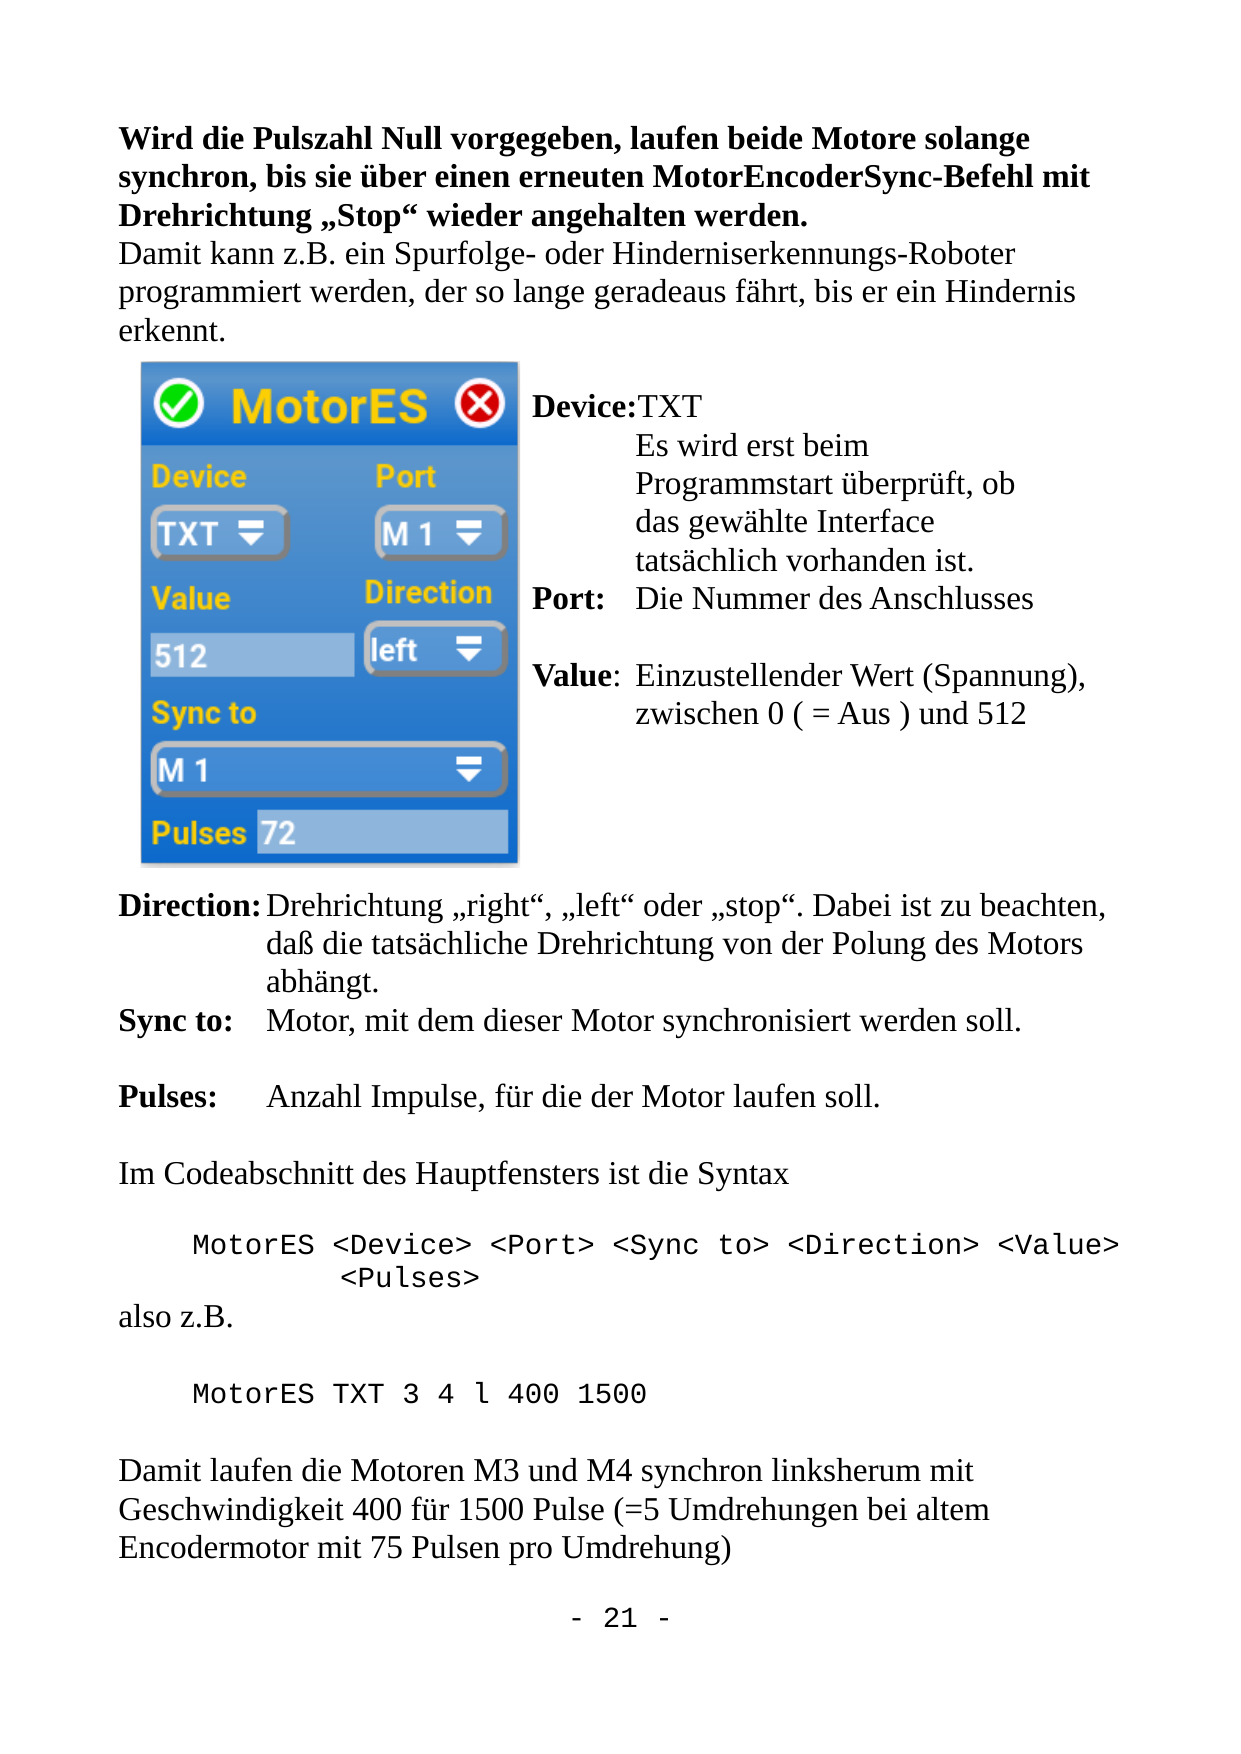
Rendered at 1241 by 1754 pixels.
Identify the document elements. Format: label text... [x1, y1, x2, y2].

text daß die tatsächliche Drehrichtung von der Polung des Motors [118, 923, 1122, 961]
text abhängt. [118, 961, 1122, 1000]
text Im Codeabschnitt des Hauptfensters ist die Syntax [118, 1153, 1122, 1191]
text Value: Einzustellender Wert (Spannung), zwischen 0 ( = Aus ) und 512 [520, 655, 1122, 731]
text [118, 655, 140, 731]
text MotorES TXT 3 4 l 400 1500 [118, 1372, 1122, 1412]
text Wird die Pulszahl Null vorgegeben, laufen beide Motore solange synchron, bis sie über einen erneuten MotorEncoderSync-Befehl mit Drehrichtung „Stop“ wieder angehalten werden. [118, 118, 1122, 233]
text Es wird erst beim Programmstart überprüft, ob das gewählte Interface tatsächlich vorhanden ist. [520, 425, 1122, 578]
text Device:TXT [520, 386, 1122, 425]
text [118, 386, 140, 425]
text [118, 578, 140, 616]
picture [140, 361, 520, 868]
text also z.B. [118, 1296, 1122, 1334]
text [118, 425, 140, 578]
text Sync to: Motor, mit dem dieser Motor synchronisiert werden soll. [118, 1000, 1122, 1038]
text Pulses: Anzahl Impulse, für die der Motor laufen soll. [118, 1076, 1122, 1115]
text MotorES <Device> <Port> <Sync to> <Direction> <Value> <Pulses> [118, 1230, 1122, 1296]
text Direction: Drehrichtung „right“, „left“ oder „stop“. Dabei ist zu beachten, [118, 885, 1122, 923]
text Port: Die Nummer des Anschlusses [520, 578, 1122, 616]
text Damit kann z.B. ein Spurfolge- oder Hinderniserkennungs-Roboter programmiert werden, der so lange geradeaus fährt, bis er ein Hindernis erkennt. [118, 233, 1122, 348]
text Damit laufen die Motoren M3 und M4 synchron linksherum mit Geschwindigkeit 400 für 1500 Pulse (=5 Umdrehungen bei altem Encodermotor mit 75 Pulsen pro Umdrehung) [118, 1451, 1122, 1566]
